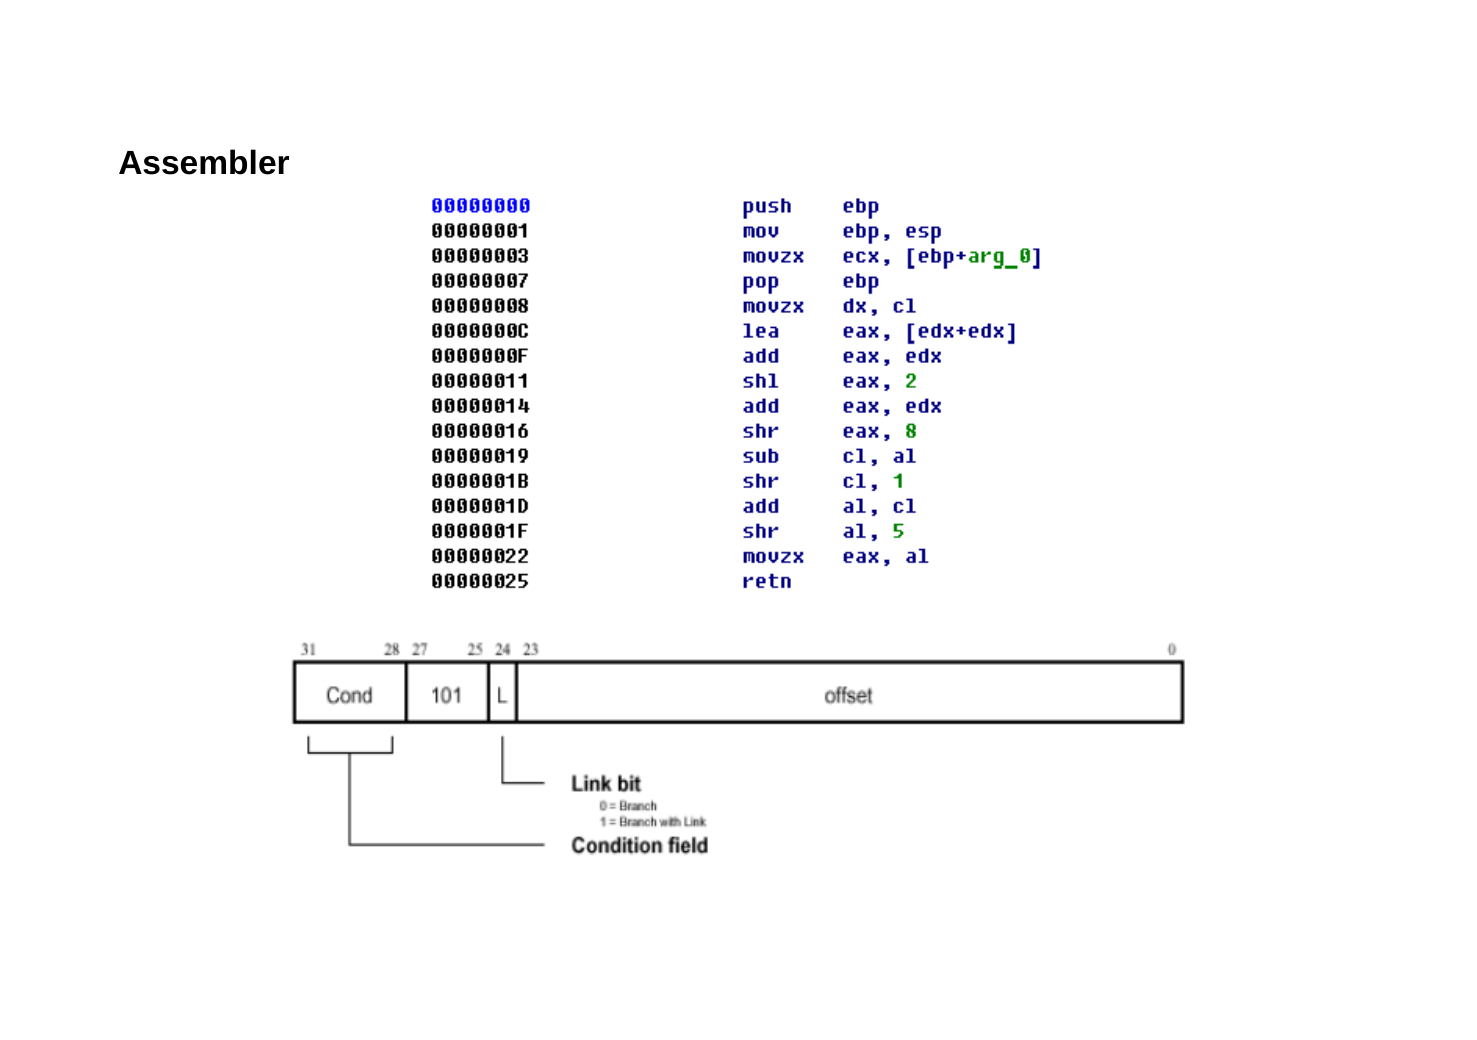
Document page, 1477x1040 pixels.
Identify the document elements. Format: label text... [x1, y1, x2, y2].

picture [428, 194, 1049, 596]
picture [278, 624, 1199, 870]
subtitle Assembler [118, 143, 1358, 182]
